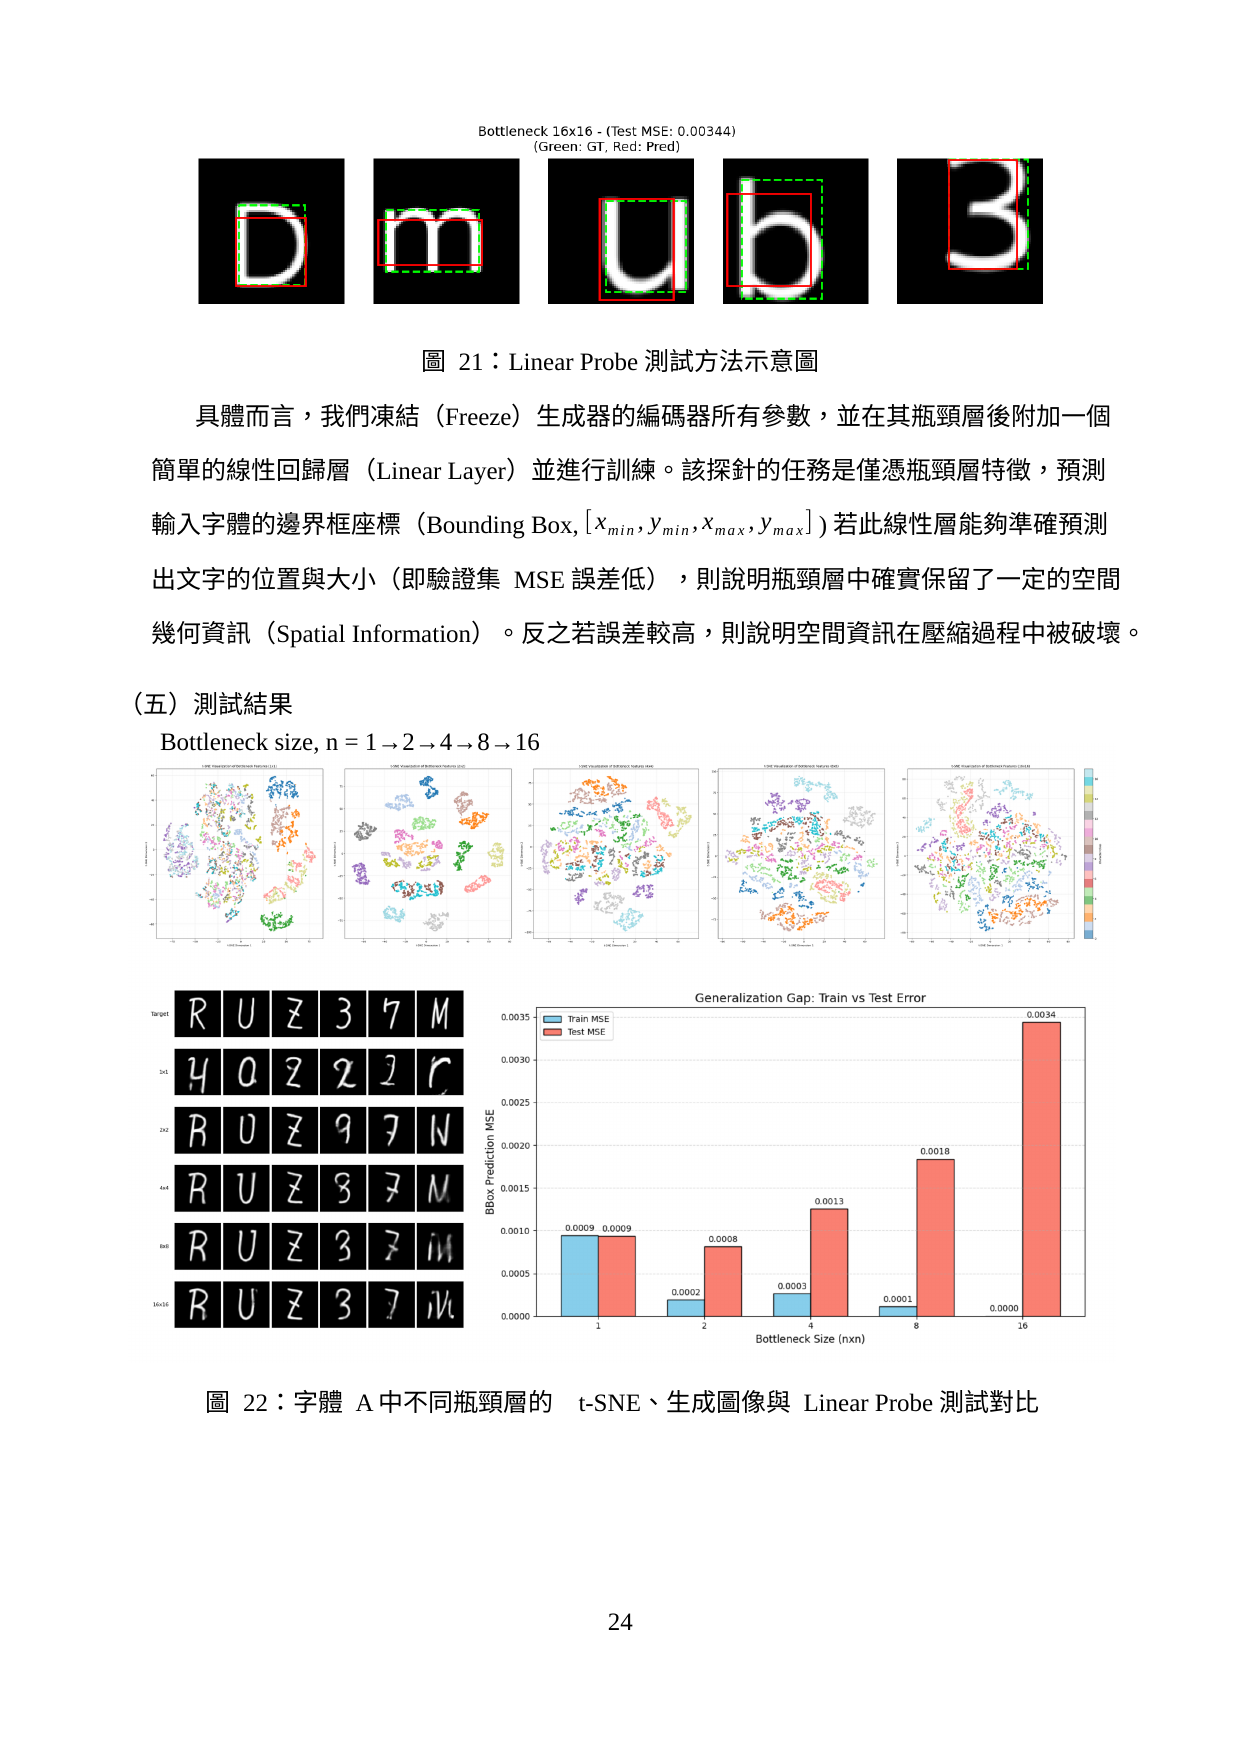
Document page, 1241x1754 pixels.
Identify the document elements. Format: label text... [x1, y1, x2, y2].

table_header [259, 737, 370, 743]
table_header [449, 737, 480, 743]
subtitle 測試結果 [118, 684, 1122, 721]
picture [128, 743, 1117, 1363]
table_header [522, 737, 529, 743]
table_header [486, 737, 520, 743]
table_header [172, 737, 191, 743]
text 圖 21：Linear Probe 測試方法示意圖 [169, 154, 1071, 378]
table_header [206, 737, 257, 743]
picture [165, 743, 173, 749]
table_header [118, 737, 1122, 1424]
table_header [372, 737, 410, 743]
picture [191, 118, 1049, 311]
table_header [411, 737, 447, 743]
text 具體而言，我們凍結（Freeze）生成器的編碼器所有參數，並在其瓶頸層後附加一個簡單的線性回歸層（Linear Layer）並進行訓練。該探針的任務是僅憑瓶頸層特徵，預測輸入字體的邊界框座標（Bounding Box, ) 若此線性層能夠準確預測出文字的位置與大小（即驗證集 MSE 誤差低），則說明瓶頸層中確實保留了一定的空間幾何資訊（Spatial Information）。反之若誤差較高，則說明空間資訊在壓縮過程中被破壞。 [151, 118, 1122, 650]
